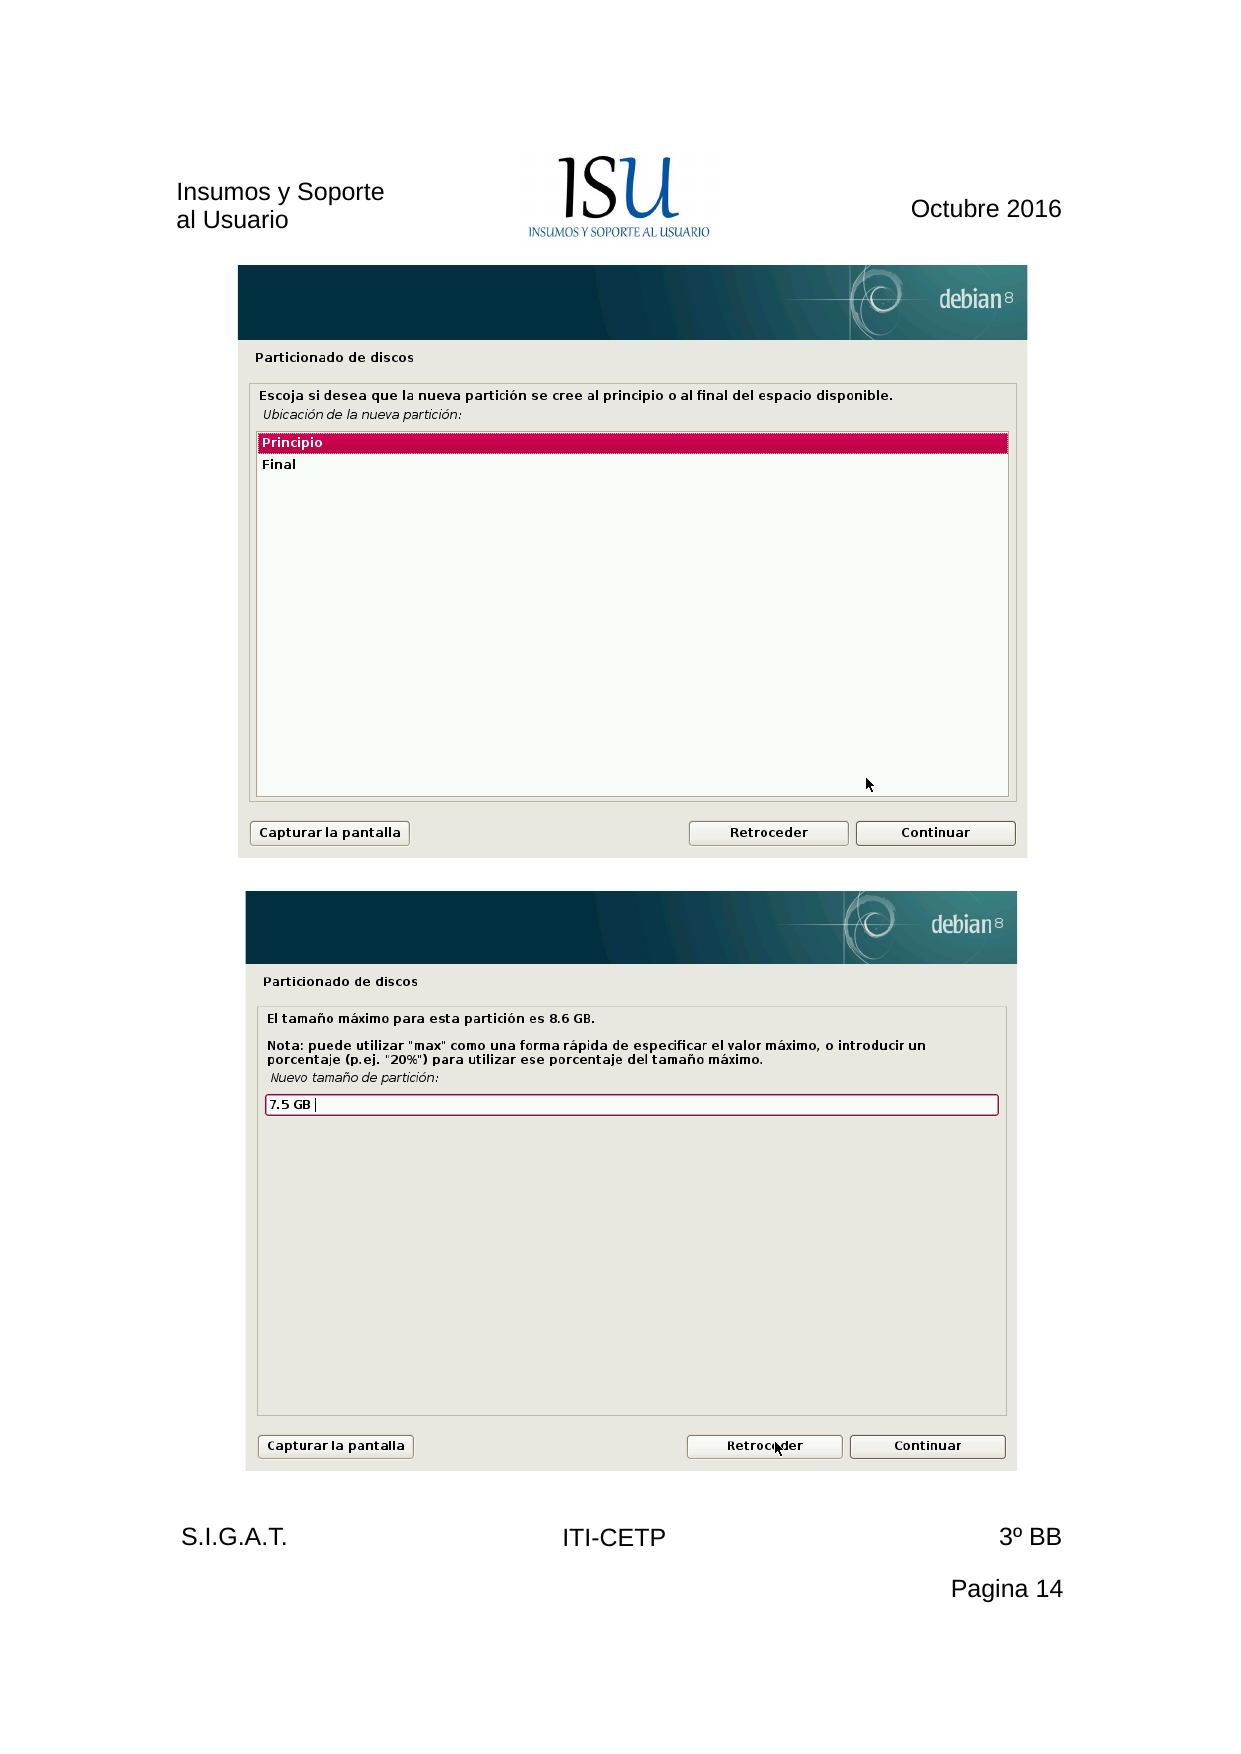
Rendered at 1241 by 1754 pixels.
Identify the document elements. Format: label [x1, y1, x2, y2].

picture [237, 265, 1028, 858]
picture [517, 138, 723, 252]
picture [245, 891, 1018, 1471]
